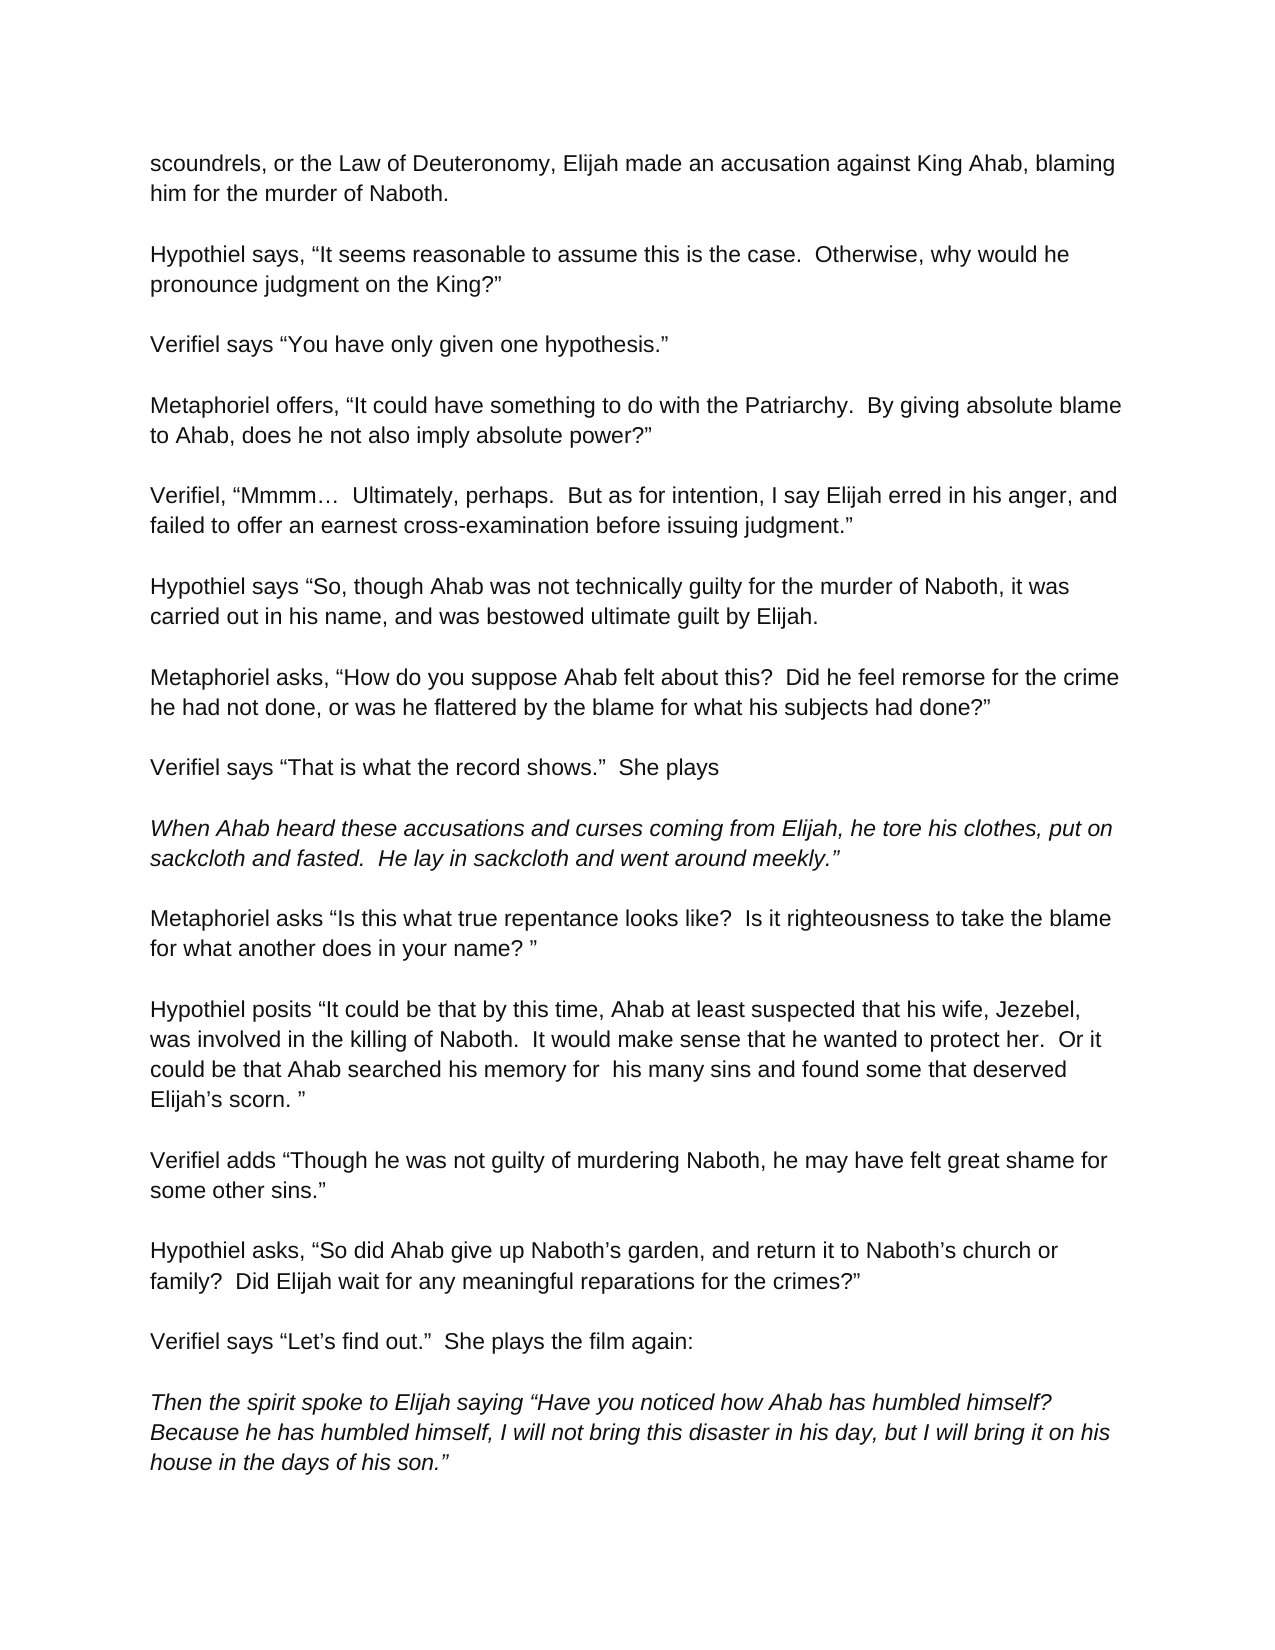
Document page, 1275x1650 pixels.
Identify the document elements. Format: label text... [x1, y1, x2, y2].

text Hypothiel posits “It could be that by this time, Ahab at least suspected that his wife, Jezebel, was involved in the killing of Naboth. It would make sense that he wanted to protect her. Or it could be that Ahab searched his memory for his many sins and found some that deserved Elijah’s scorn. ” [150, 996, 1125, 1113]
text Verifiel says “Let’s find out.” She plays the film again: [150, 1328, 1125, 1354]
text Verifiel adds “Though he was not guilty of murdering Naboth, he may have felt great shame for some other sins.” [150, 1147, 1125, 1203]
text Metaphoriel asks “Is this what true repentance looks like? Is it righteousness to take the blame for what another does in your name? ” [150, 905, 1125, 962]
text Verifiel says “That is what the record shows.” She plays [150, 754, 1125, 781]
text Metaphoriel asks, “How do you suppose Ahab felt about this? Did he feel remorse for the crime he had not done, or was he flattered by the blame for what his subjects had done?” [150, 663, 1125, 720]
text Hypothiel says, “It seems reasonable to assume this is the case. Otherwise, why would he pronounce judgment on the King?” [150, 241, 1125, 297]
text Then the spirit spoke to Elijah saying “Have you noticed how Ahab has humbled himself? Because he has humbled himself, I will not bring this disaster in his day, but I will bring it on his house in the days of his son.” [150, 1388, 1125, 1475]
text Verifiel says “You have only given one hypothesis.” [150, 331, 1125, 358]
text Hypothiel says “So, though Ahab was not technically guilty for the murder of Naboth, it was carried out in his name, and was bestowed ultimate guilt by Elijah. [150, 573, 1125, 629]
text Verifiel, “Mmmm… Ultimately, perhaps. But as for intention, I say Elijah erred in his anger, and failed to offer an earnest cross-examination before issuing judgment.” [150, 482, 1125, 539]
text Hypothiel asks, “So did Ahab give up Naboth’s garden, and return it to Naboth’s church or family? Did Elijah wait for any meaningful reparations for the crimes?” [150, 1237, 1125, 1294]
text Metaphoriel offers, “It could have something to do with the Patriarchy. By giving absolute blame to Ahab, does he not also imply absolute power?” [150, 392, 1125, 448]
text scoundrels, or the Law of Deuteronomy, Elijah made an accusation against King Ahab, blaming him for the murder of Naboth. [150, 150, 1125, 207]
text When Ahab heard these accusations and curses coming from Elijah, he tore his clothes, put on sackcloth and fasted. He lay in sackcloth and went around meekly.” [150, 814, 1125, 871]
